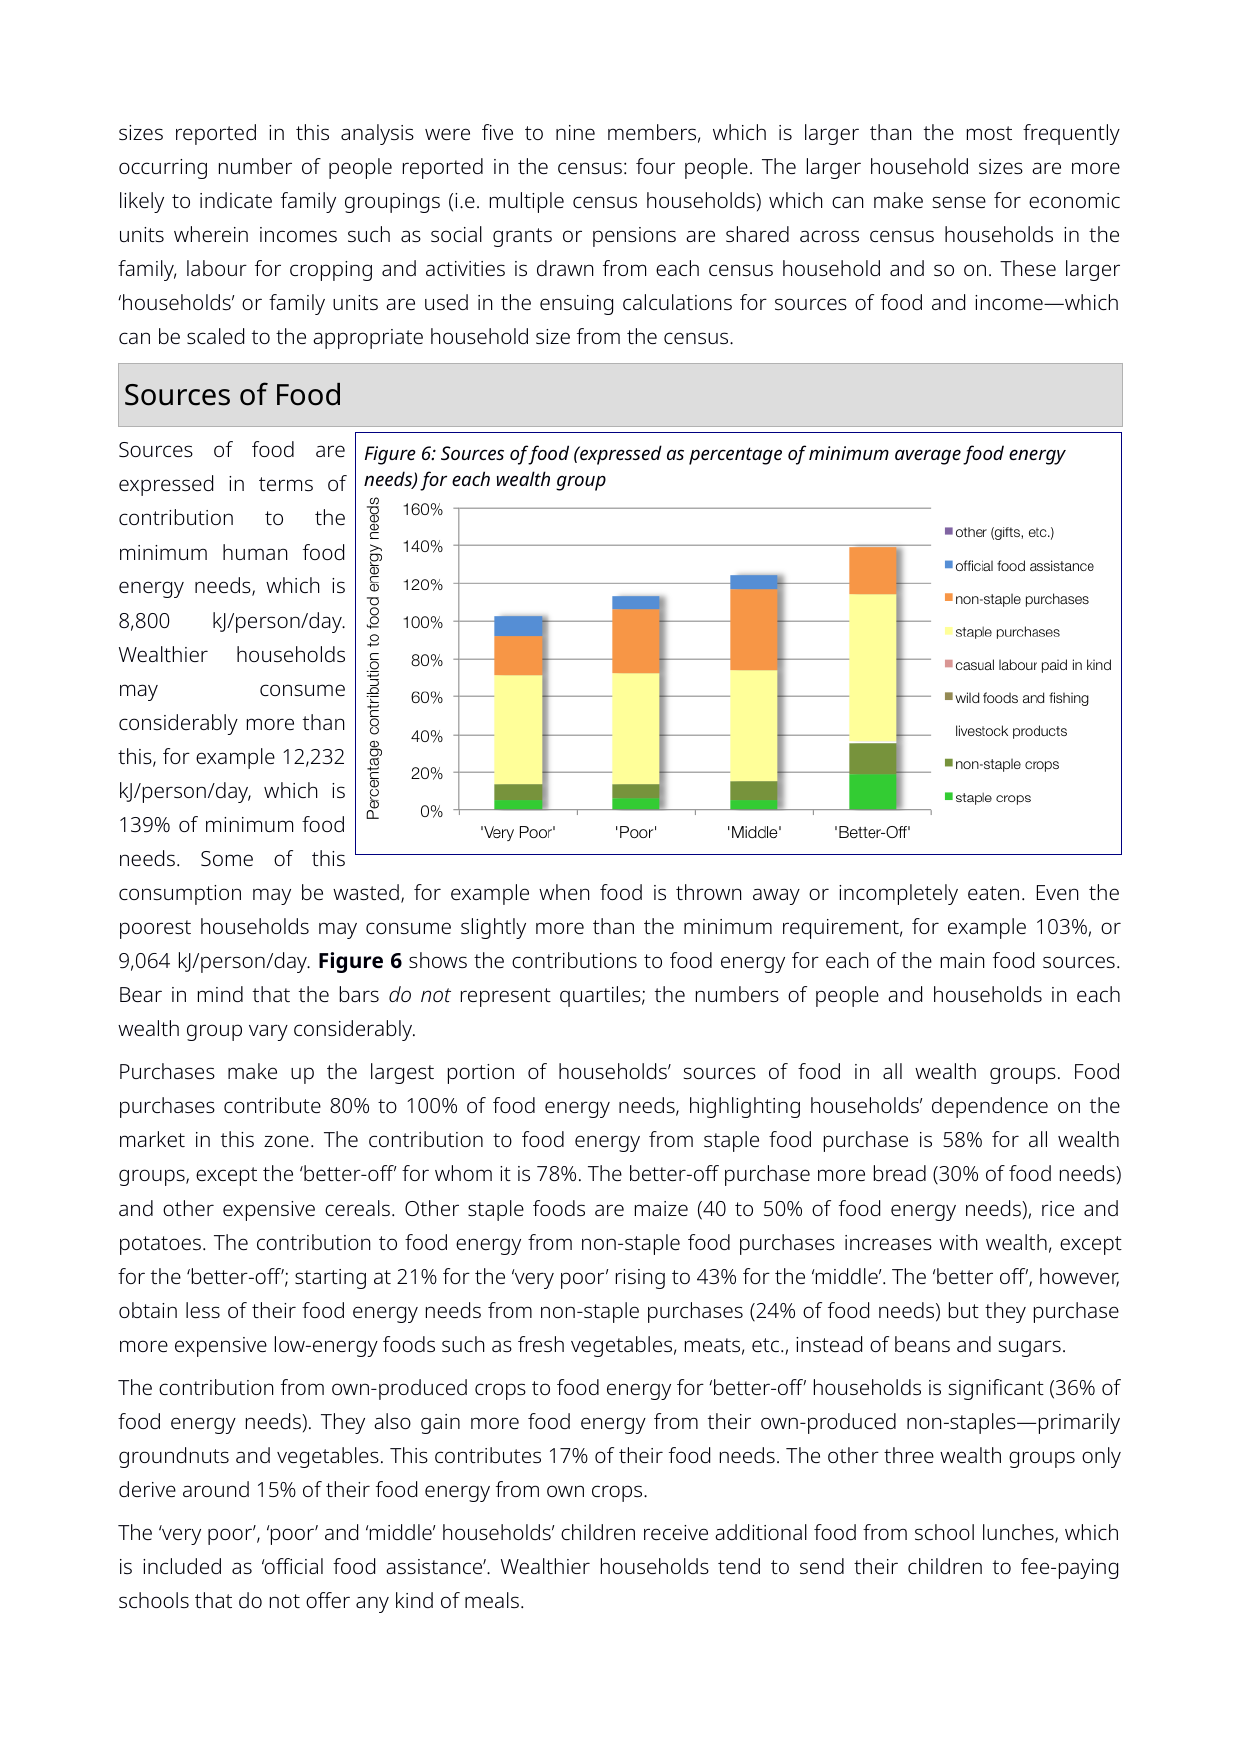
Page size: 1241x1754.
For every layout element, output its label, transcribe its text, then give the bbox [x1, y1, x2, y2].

text The ‘very poor’, ‘poor’ and ‘middle’ households’ children receive additional food from school lunches, which is included as ‘official food assistance’. Wealthier households tend to send their children to fee-paying schools that do not offer any kind of meals. [118, 1518, 1122, 1614]
picture [363, 491, 1113, 846]
text Sources of food are expressed in terms of contribution to the minimum human food energy needs, which is 8,800 kJ/person/day. Wealthier households may consume considerably more than this, for example 12,232 kJ/person/day, which is 139% of minimum food needs. Some of this consumption may be wasted, for example when food is thrown away or incompletely eaten. Even the poorest households may consume slightly more than the minimum requirement, for example 103%, or 9,064 kJ/person/day. Figure 6 shows the contributions to food energy for each of the main food sources. Bear in mind that the bars do not represent quartiles; the numbers of people and households in each wealth group vary considerably. [118, 435, 1122, 1043]
text Sources of food are expressed in terms of contribution to the minimum human food energy needs, which is 8,800 kJ/person/day. Wealthier households may consume considerably more than this, for example 12,232 kJ/person/day, which is 139% of minimum food needs. Some of this consumption may be wasted, for example when food is thrown away or incompletely eaten. Even the poorest households may consume slightly more than the minimum requirement, for example 103%, or 9,064 kJ/person/day. Figure 6 shows the contributions to food energy for each of the main food sources. Bear in mind that the bars do not represent quartiles; the numbers of people and households in each wealth group vary considerably. [356, 433, 1121, 854]
text Figure 6: Sources of food (expressed as percentage of minimum average food energy needs) for each wealth group [364, 441, 1112, 491]
text Purchases make up the largest portion of households’ sources of food in all wealth groups. Food purchases contribute 80% to 100% of food energy needs, highlighting households’ dependence on the market in this zone. The contribution to food energy from staple food purchase is 58% for all wealth groups, except the ‘better-off’ for whom it is 78%. The better-off purchase more bread (30% of food needs) and other expensive cereals. Other staple foods are maize (40 to 50% of food energy needs), rice and potatoes. The contribution to food energy from non-staple food purchases increases with wealth, except for the ‘better-off’; starting at 21% for the ‘very poor’ rising to 43% for the ‘middle’. The ‘better off’, however, obtain less of their food energy needs from non-staple purchases (24% of food needs) but they purchase more expensive low-energy foods such as fresh vegetables, meats, etc., instead of beans and sugars. [118, 1057, 1122, 1358]
table_header Sources of Food [119, 364, 1122, 426]
text sizes reported in this analysis were five to nine members, which is larger than the most frequently occurring number of people reported in the census: four people. The larger household sizes are more likely to indicate family groupings (i.e. multiple census households) which can make sense for economic units wherein incomes such as social grants or pensions are shared across census households in the family, labour for cropping and activities is drawn from each census household and so on. These larger ‘households’ or family units are used in the ensuing calculations for sources of food and income—which can be scaled to the appropriate household size from the census. [118, 118, 1122, 351]
text The contribution from own-produced crops to food energy for ‘better-off’ households is significant (36% of food energy needs). They also gain more food energy from their own-produced non-staples—primarily groundnuts and vegetables. This contributes 17% of their food needs. The other three wealth groups only derive around 15% of their food energy from own crops. [118, 1373, 1122, 1503]
